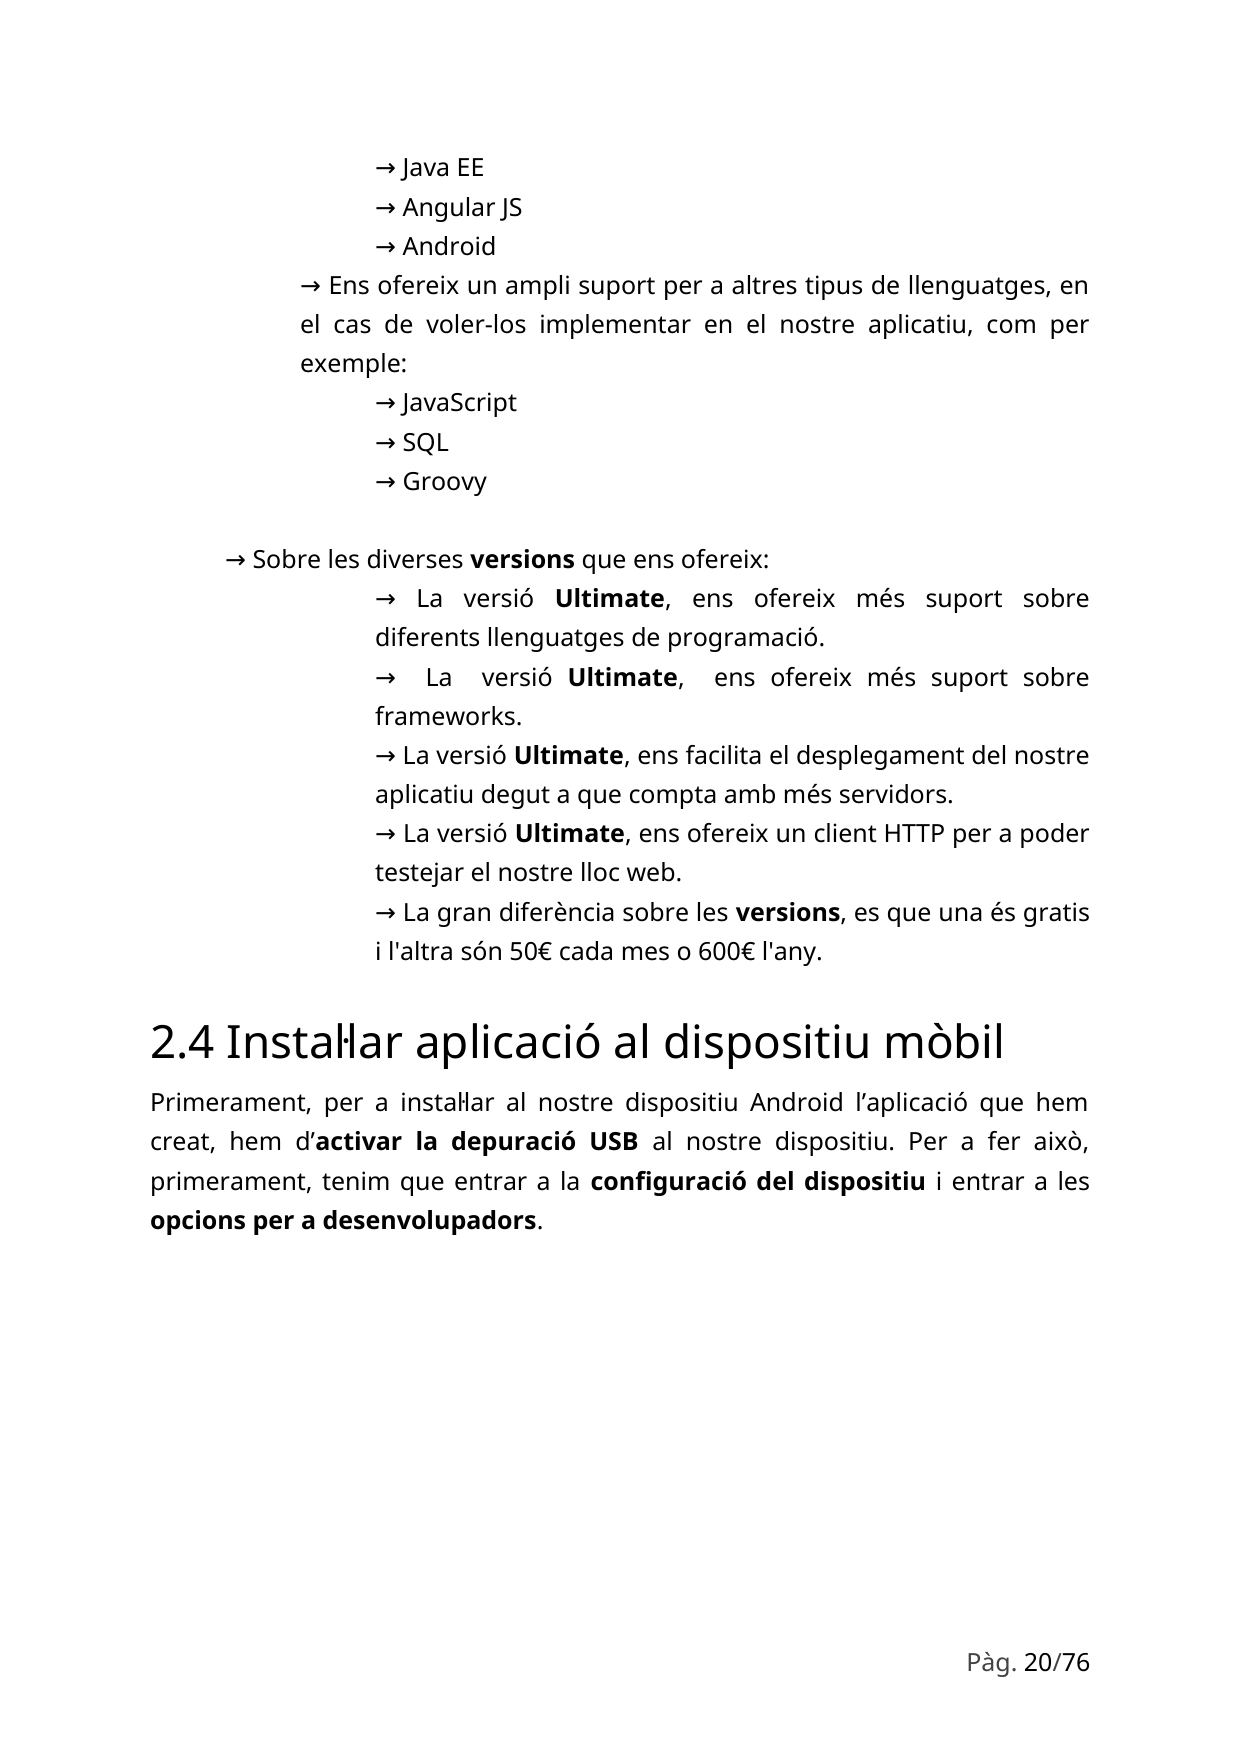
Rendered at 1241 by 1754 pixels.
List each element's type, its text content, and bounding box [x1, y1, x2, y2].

text → Angular JS [300, 189, 1090, 223]
text → Java EE [300, 150, 1090, 184]
text → Ens ofereix un ampli suport per a altres tipus de llenguatges, en el cas de voler-los implementar en el nostre aplicatiu, com per exemple: [300, 267, 1090, 380]
text → Groovy [300, 463, 1090, 497]
text → La versió Ultimate, ens ofereix més suport sobre frameworks. [375, 659, 1090, 732]
text → Android [300, 228, 1090, 262]
text → La gran diferència sobre les versions, es que una és gratis i l'altra són 50€ cada mes o 600€ l'any. [375, 894, 1090, 967]
text → La versió Ultimate, ens facilita el desplegament del nostre aplicatiu degut a que compta amb més servidors. [375, 737, 1090, 811]
text → Sobre les diverses versions que ens ofereix: [225, 542, 1090, 576]
text Primerament, per a instal·lar al nostre dispositiu Android l’aplicació que hem creat, hem d’activar la depuració USB al nostre dispositiu. Per a fer això, primerament, tenim que entrar a la configuració del dispositiu i entrar a les opcions per a desenvolupadors. [150, 1085, 1090, 1236]
text → La versió Ultimate, ens ofereix més suport sobre diferents llenguatges de programació. [375, 581, 1090, 654]
text → La versió Ultimate, ens ofereix un client HTTP per a poder testejar el nostre lloc web. [375, 816, 1090, 889]
subtitle 2.4 Instal·lar aplicació al dispositiu mòbil [150, 1010, 1090, 1072]
text → JavaScript [300, 385, 1090, 419]
text → SQL [300, 424, 1090, 458]
